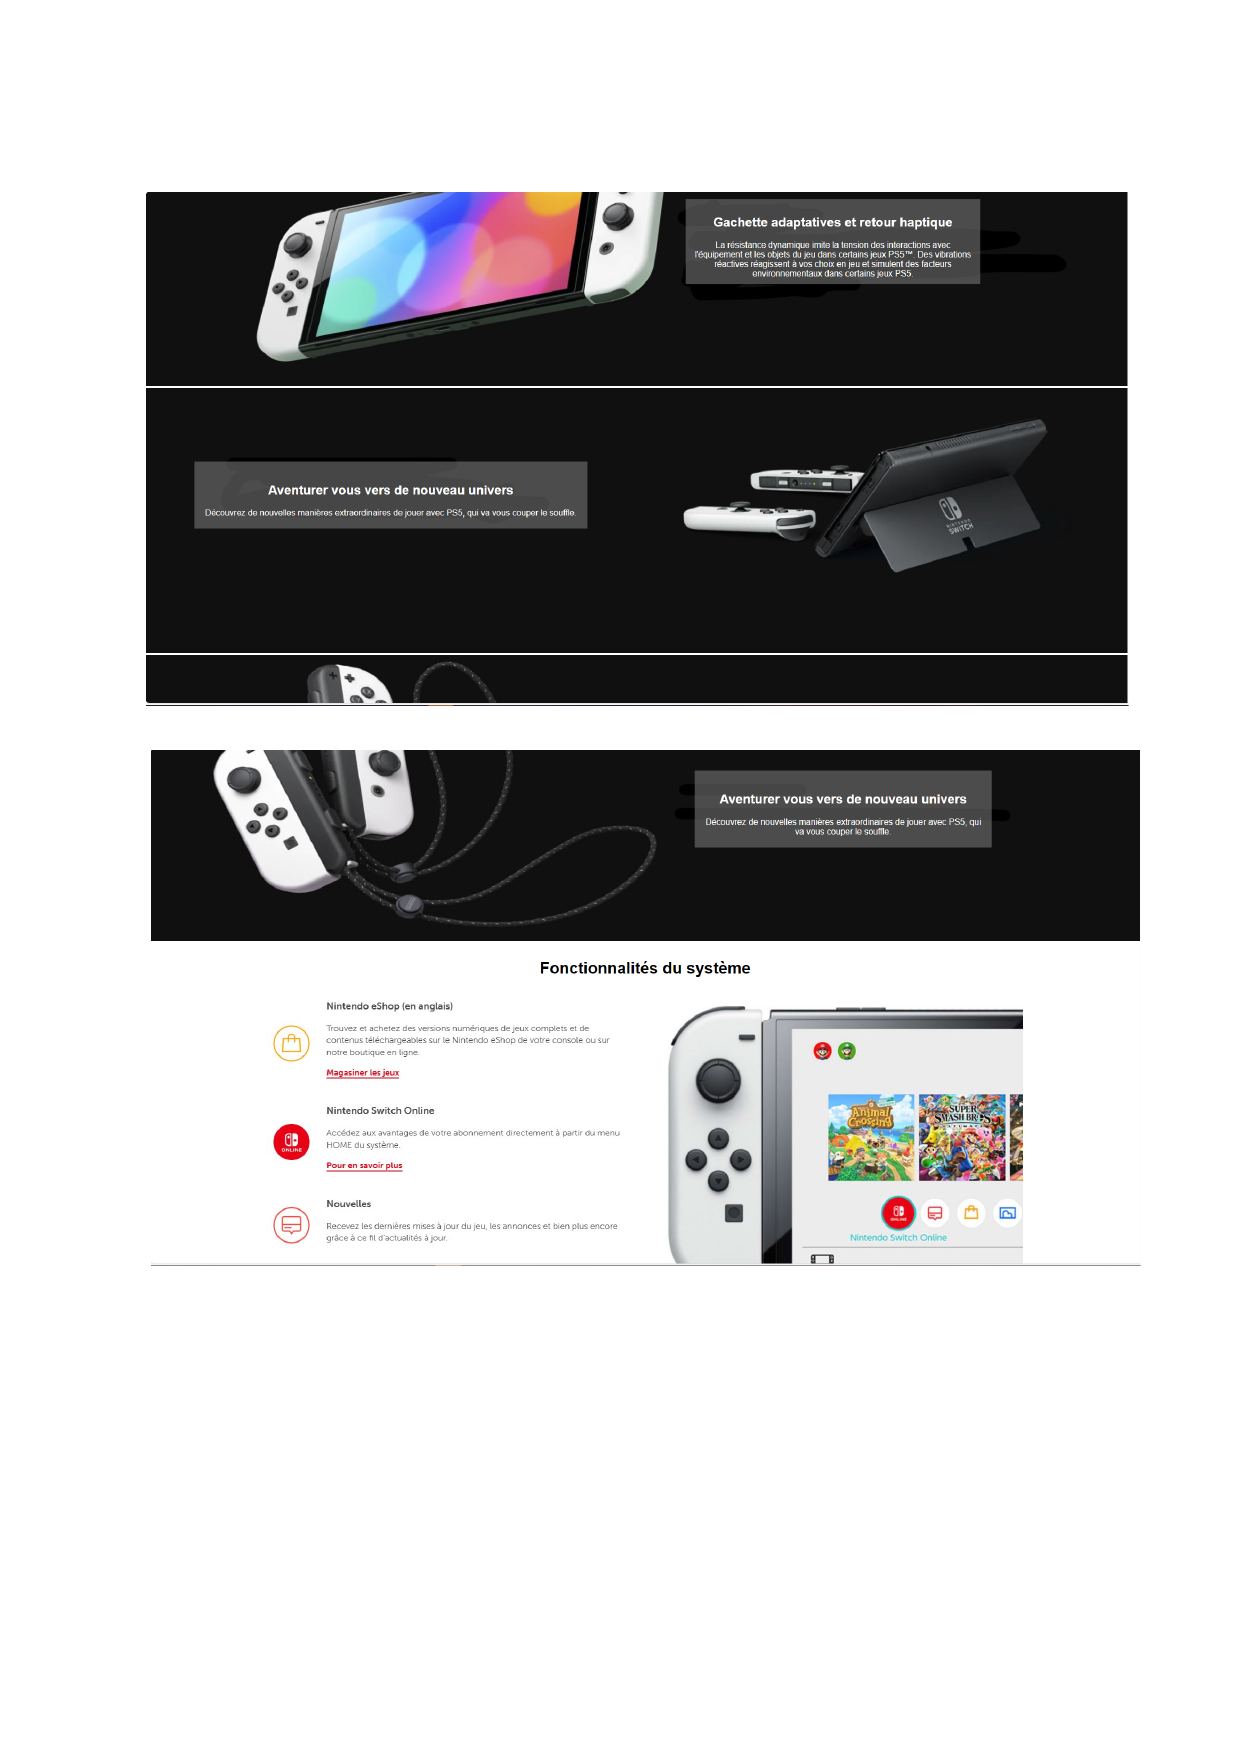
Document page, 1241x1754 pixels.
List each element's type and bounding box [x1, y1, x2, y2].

picture [151, 750, 1141, 1266]
picture [146, 192, 1129, 706]
